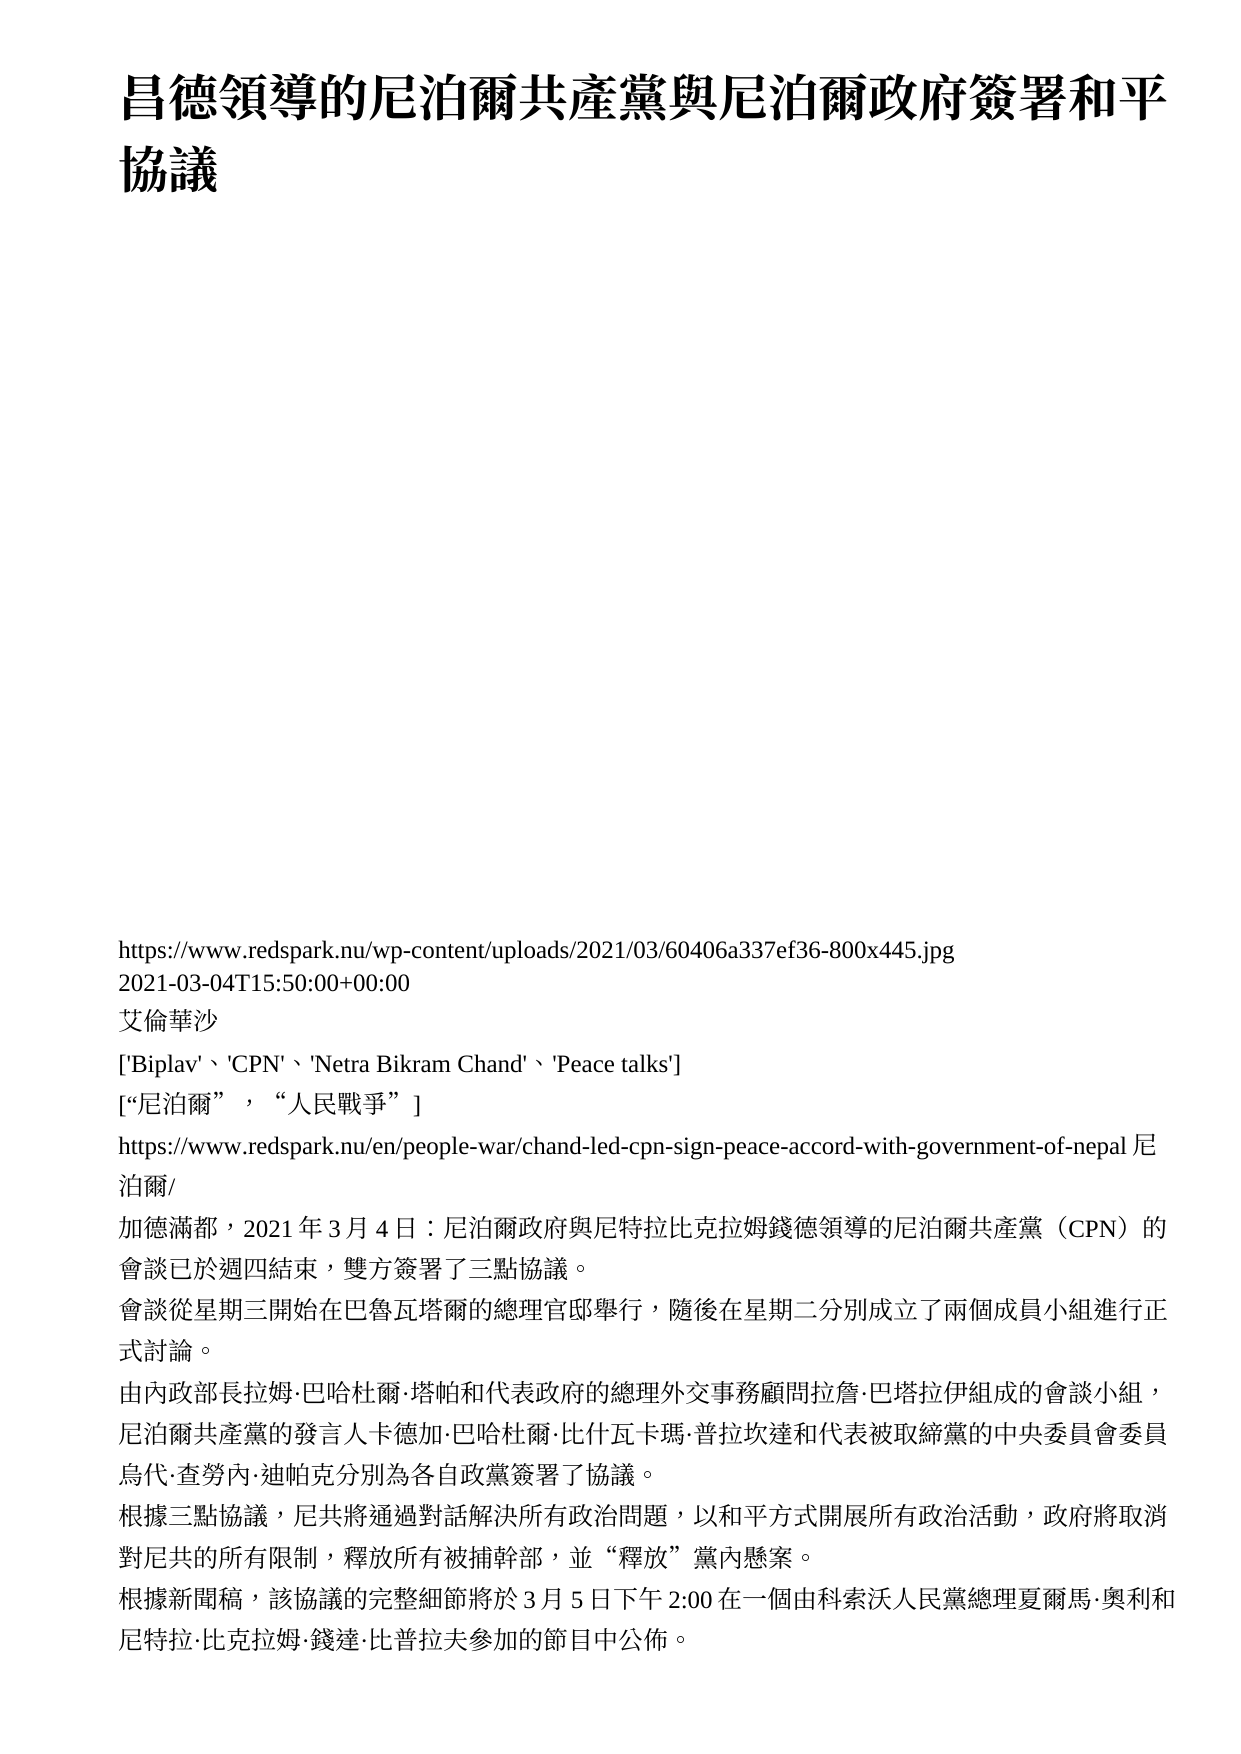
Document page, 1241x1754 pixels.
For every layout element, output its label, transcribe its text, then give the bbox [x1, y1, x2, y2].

text https://www.redspark.nu/wp-content/uploads/2021/03/60406a337ef36-800x445.jpg 2021-03-04T15:50:00+00:00 艾倫華沙 ['Biplav'、'CPN'、'Netra Bikram Chand'、'Peace talks'] [“尼泊爾”，“人民戰爭”] https://www.redspark.nu/en/people-war/chand-led-cpn-sign-peace-accord-with-government-of-nepal尼泊爾/ 加德滿都，2021年3月4日：尼泊爾政府與尼特拉比克拉姆錢德領導的尼泊爾共產黨（CPN）的會談已於週四結束，雙方簽署了三點協議。 會談從星期三開始在巴魯瓦塔爾的總理官邸舉行，隨後在星期二分別成立了兩個成員小組進行正式討論。 由內政部長拉姆·巴哈杜爾·塔帕和代表政府的總理外交事務顧問拉詹·巴塔拉伊組成的會談小組，尼泊爾共產黨的發言人卡德加·巴哈杜爾·比什瓦卡瑪·普拉坎達和代表被取締黨的中央委員會委員烏代·查勞內·迪帕克分別為各自政黨簽署了協議。 根據三點協議，尼共將通過對話解決所有政治問題，以和平方式開展所有政治活動，政府將取消對尼共的所有限制，釋放所有被捕幹部，並“釋放”黨內懸案。 根據新聞稿，該協議的完整細節將於3月5日下午2:00在一個由科索沃人民黨總理夏爾馬·奧利和尼特拉·比克拉姆·錢達·比普拉夫參加的節目中公佈。 [118, 935, 1181, 1657]
subtitle 昌德領導的尼泊爾共產黨與尼泊爾政府簽署和平協議 [118, 59, 1181, 203]
